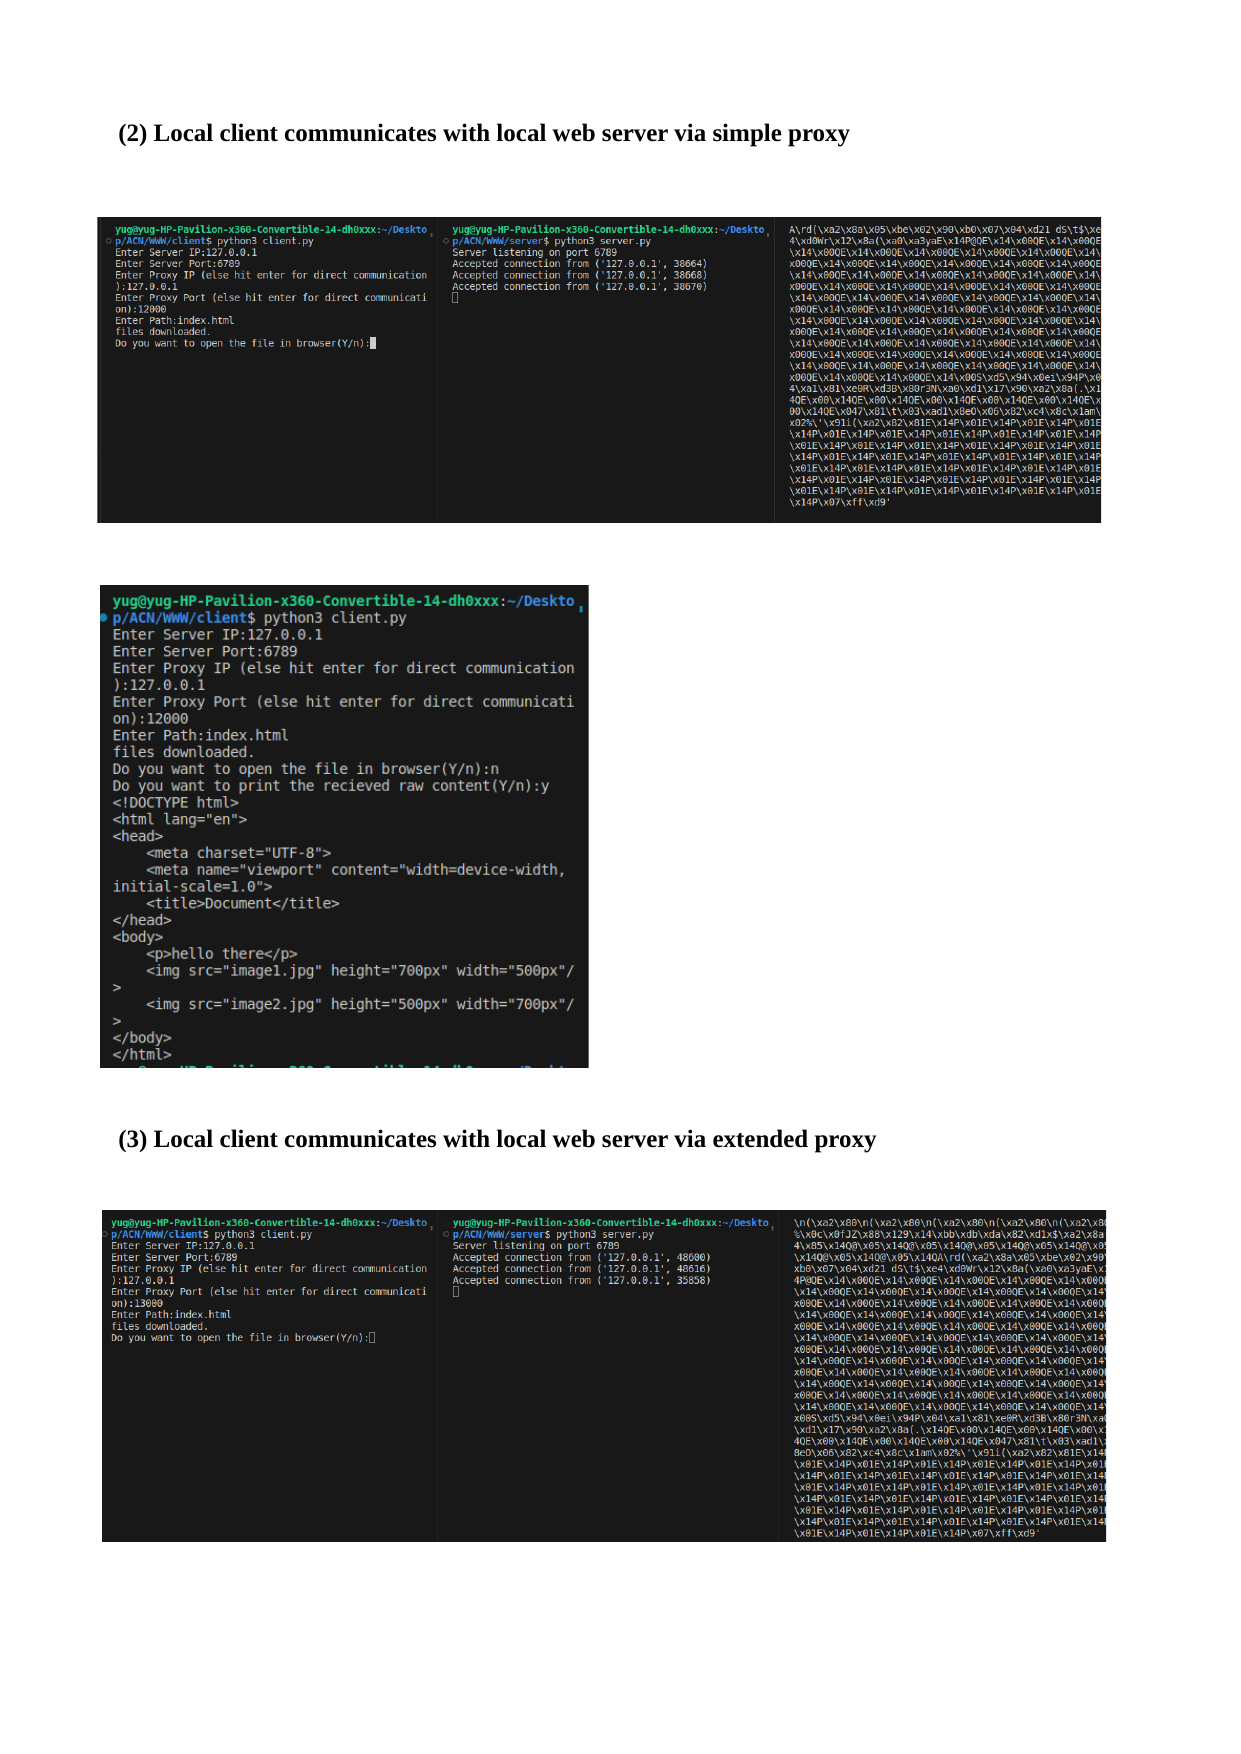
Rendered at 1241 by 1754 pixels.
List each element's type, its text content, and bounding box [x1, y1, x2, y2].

picture [100, 585, 589, 1068]
text (3) Local client communicates with local web server via extended proxy [118, 1124, 1122, 1153]
text (2) Local client communicates with local web server via simple proxy [118, 118, 1122, 147]
picture [102, 1210, 1107, 1542]
picture [97, 217, 1102, 523]
